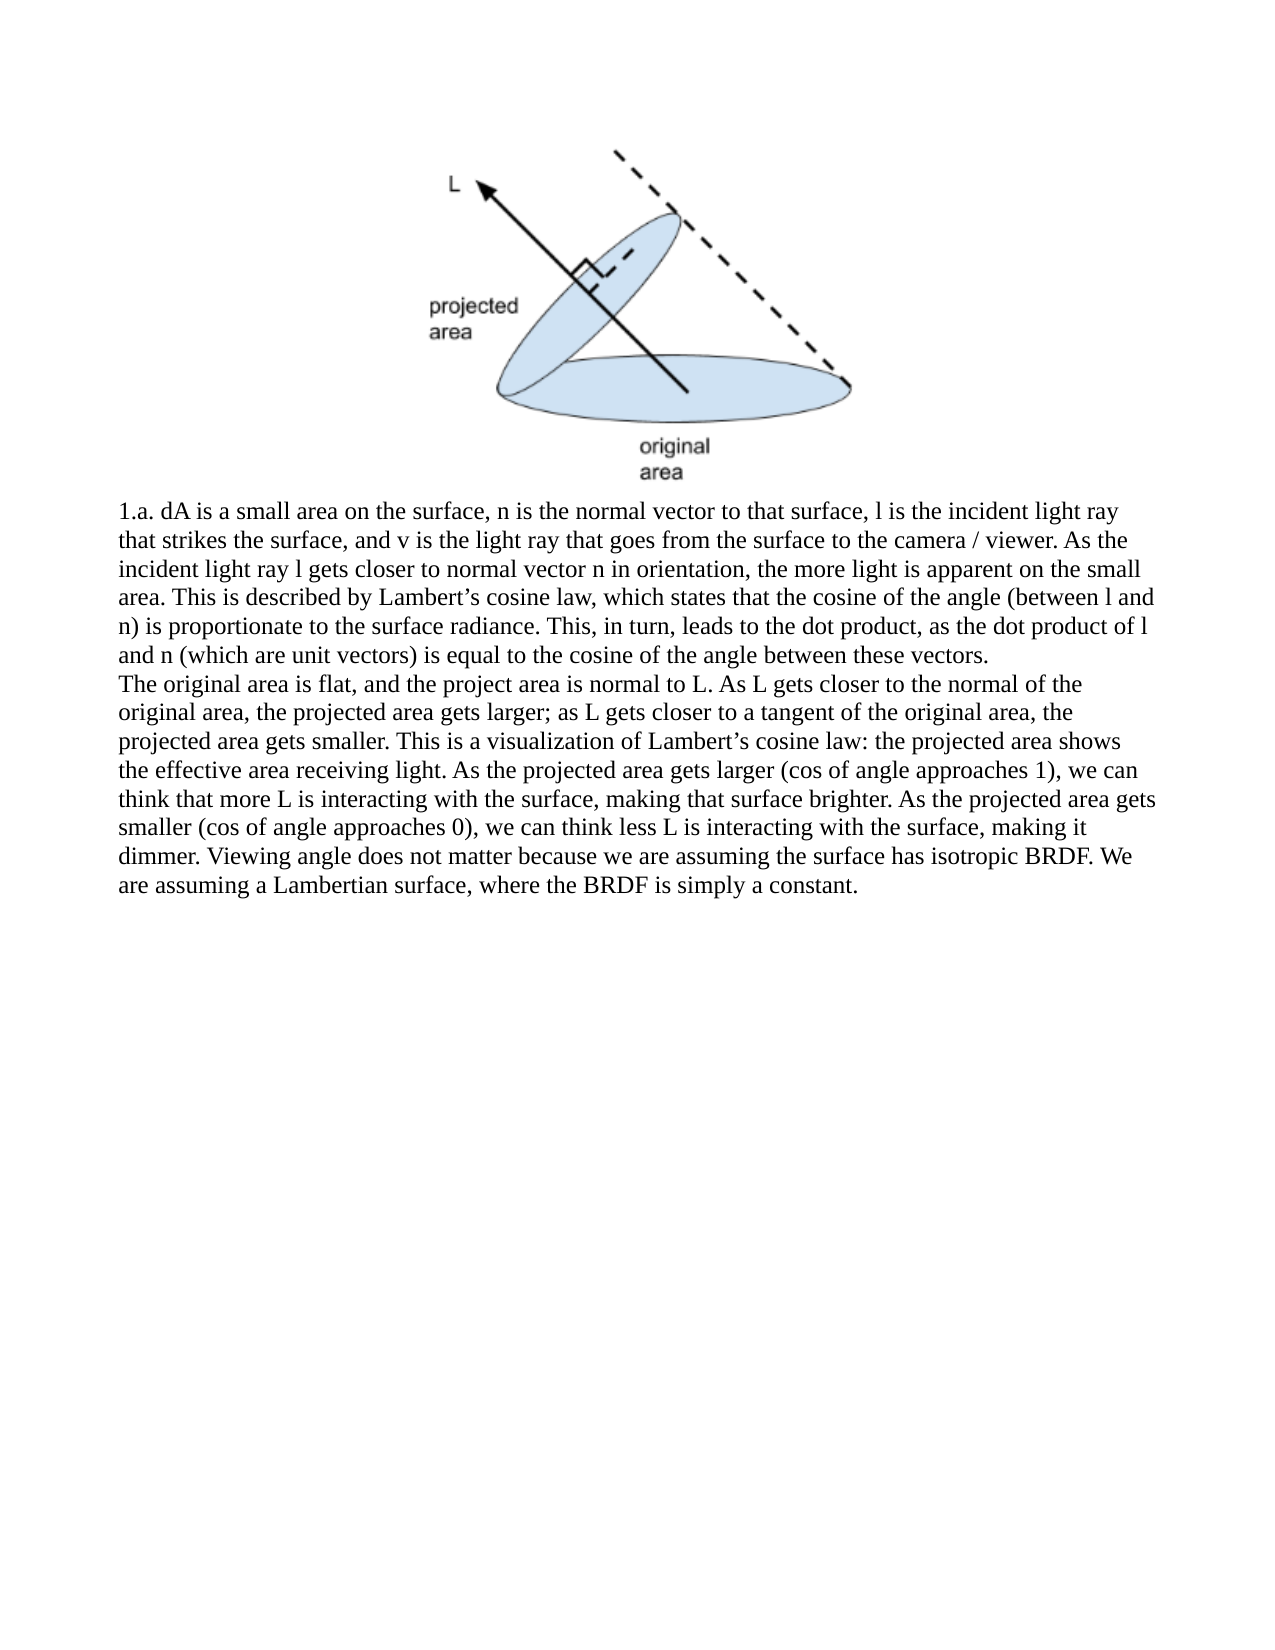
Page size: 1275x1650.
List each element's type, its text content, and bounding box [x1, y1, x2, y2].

picture [401, 118, 874, 497]
text 1.a. dA is a small area on the surface, n is the normal vector to that surface, l is the incident light ray that strikes the surface, and v is the light ray that goes from the surface to the camera / viewer. As the incident light ray l gets closer to normal vector n in orientation, the more light is apparent on the small area. This is described by Lambert’s cosine law, which states that the cosine of the angle (between l and n) is proportionate to the surface radiance. This, in turn, leads to the dot product, as the dot product of l and n (which are unit vectors) is equal to the cosine of the angle between these vectors. [118, 118, 1157, 669]
text The original area is flat, and the project area is normal to L. As L gets closer to the normal of the original area, the projected area gets larger; as L gets closer to a tangent of the original area, the projected area gets smaller. This is a visualization of Lambert’s cosine law: the projected area shows the effective area receiving light. As the projected area gets larger (cos of angle approaches 1), we can think that more L is interacting with the surface, making that surface brighter. As the projected area gets smaller (cos of angle approaches 0), we can think less L is interacting with the surface, making it dimmer. Viewing angle does not matter because we are assuming the surface has isotropic BRDF. We are assuming a Lambertian surface, where the BRDF is simply a constant. [118, 669, 1157, 899]
